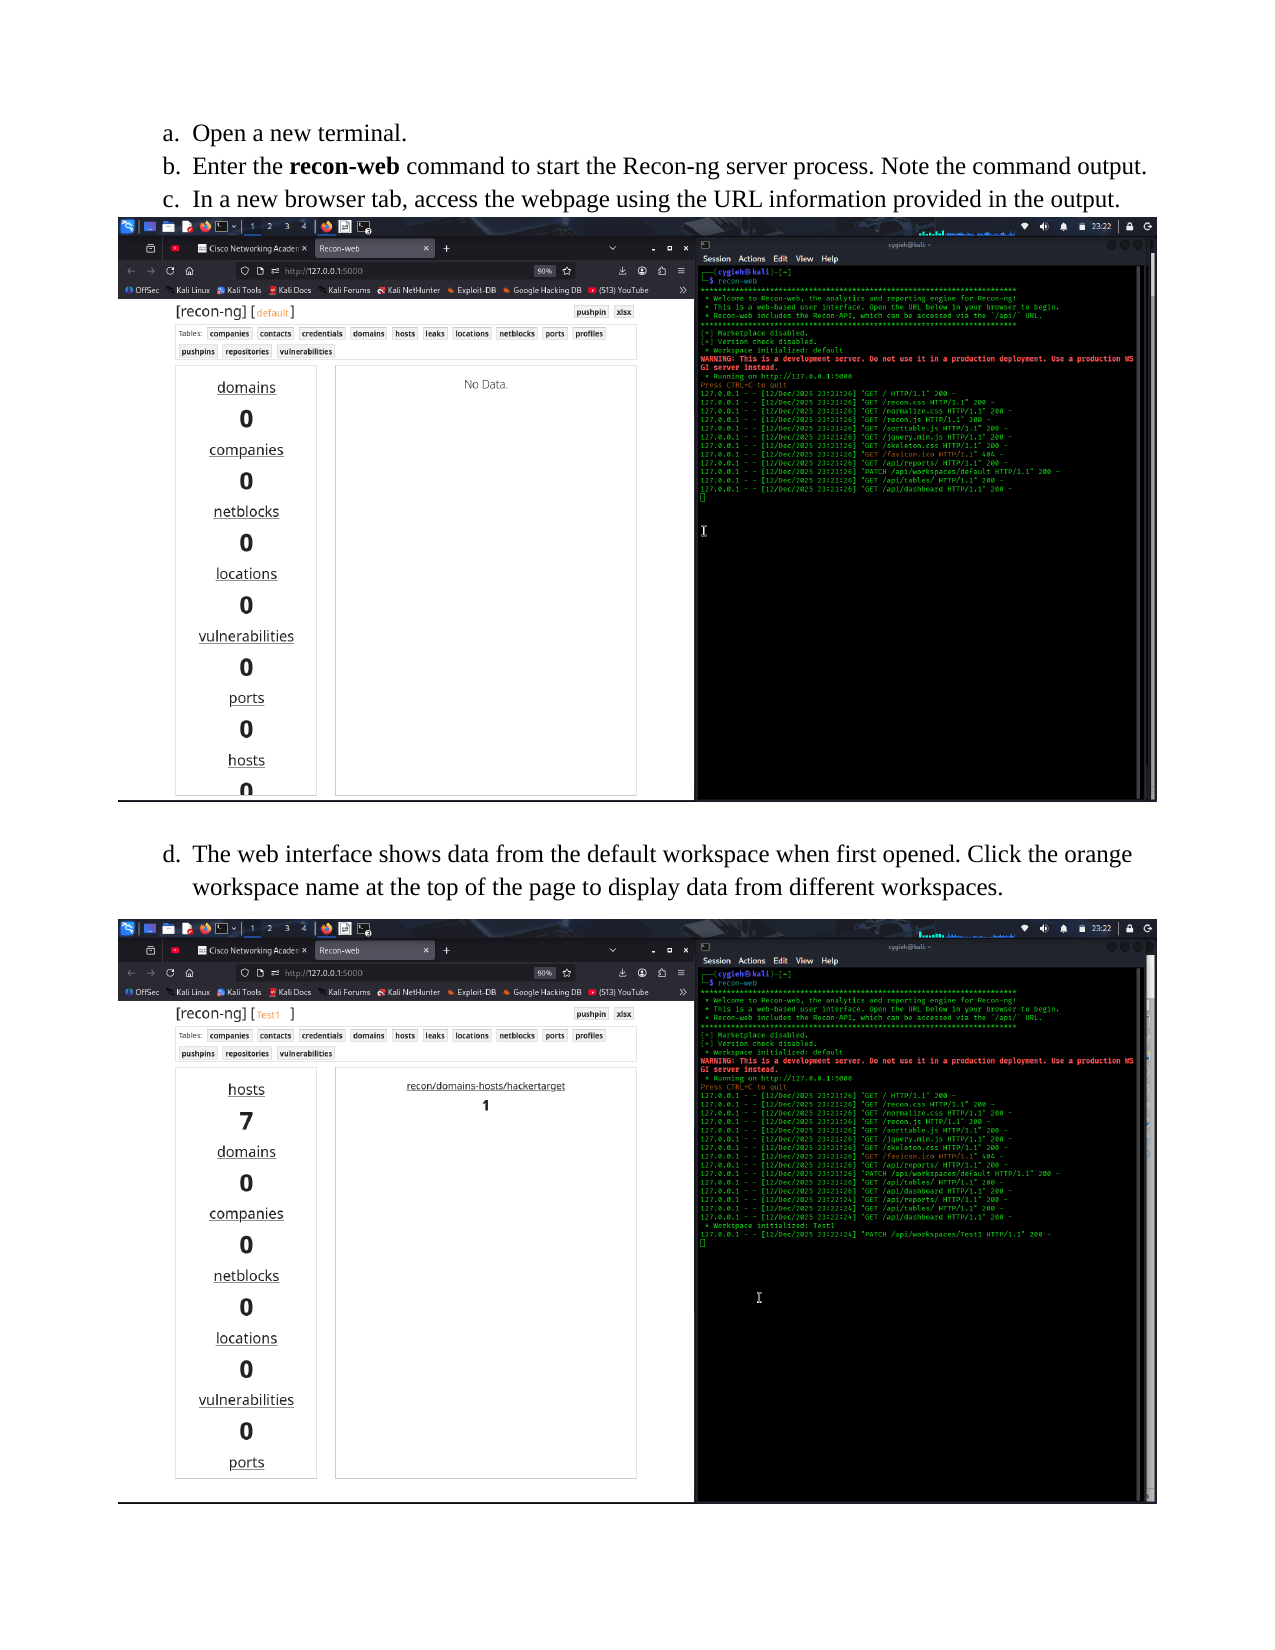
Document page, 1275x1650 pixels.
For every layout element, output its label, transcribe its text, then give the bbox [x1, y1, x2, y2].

list Open a new terminal. [162, 118, 1157, 147]
list In a new browser tab, access the webpage using the URL information provided in the output. [162, 184, 1157, 213]
list Enter the recon-web command to start the Recon-ng server process. Note the command output. [162, 151, 1157, 180]
list The web interface shows data from the default workspace when first opened. Click the orange workspace name at the top of the page to display data from different workspaces. [162, 839, 1157, 901]
picture [118, 919, 1157, 1504]
picture [118, 217, 1157, 802]
